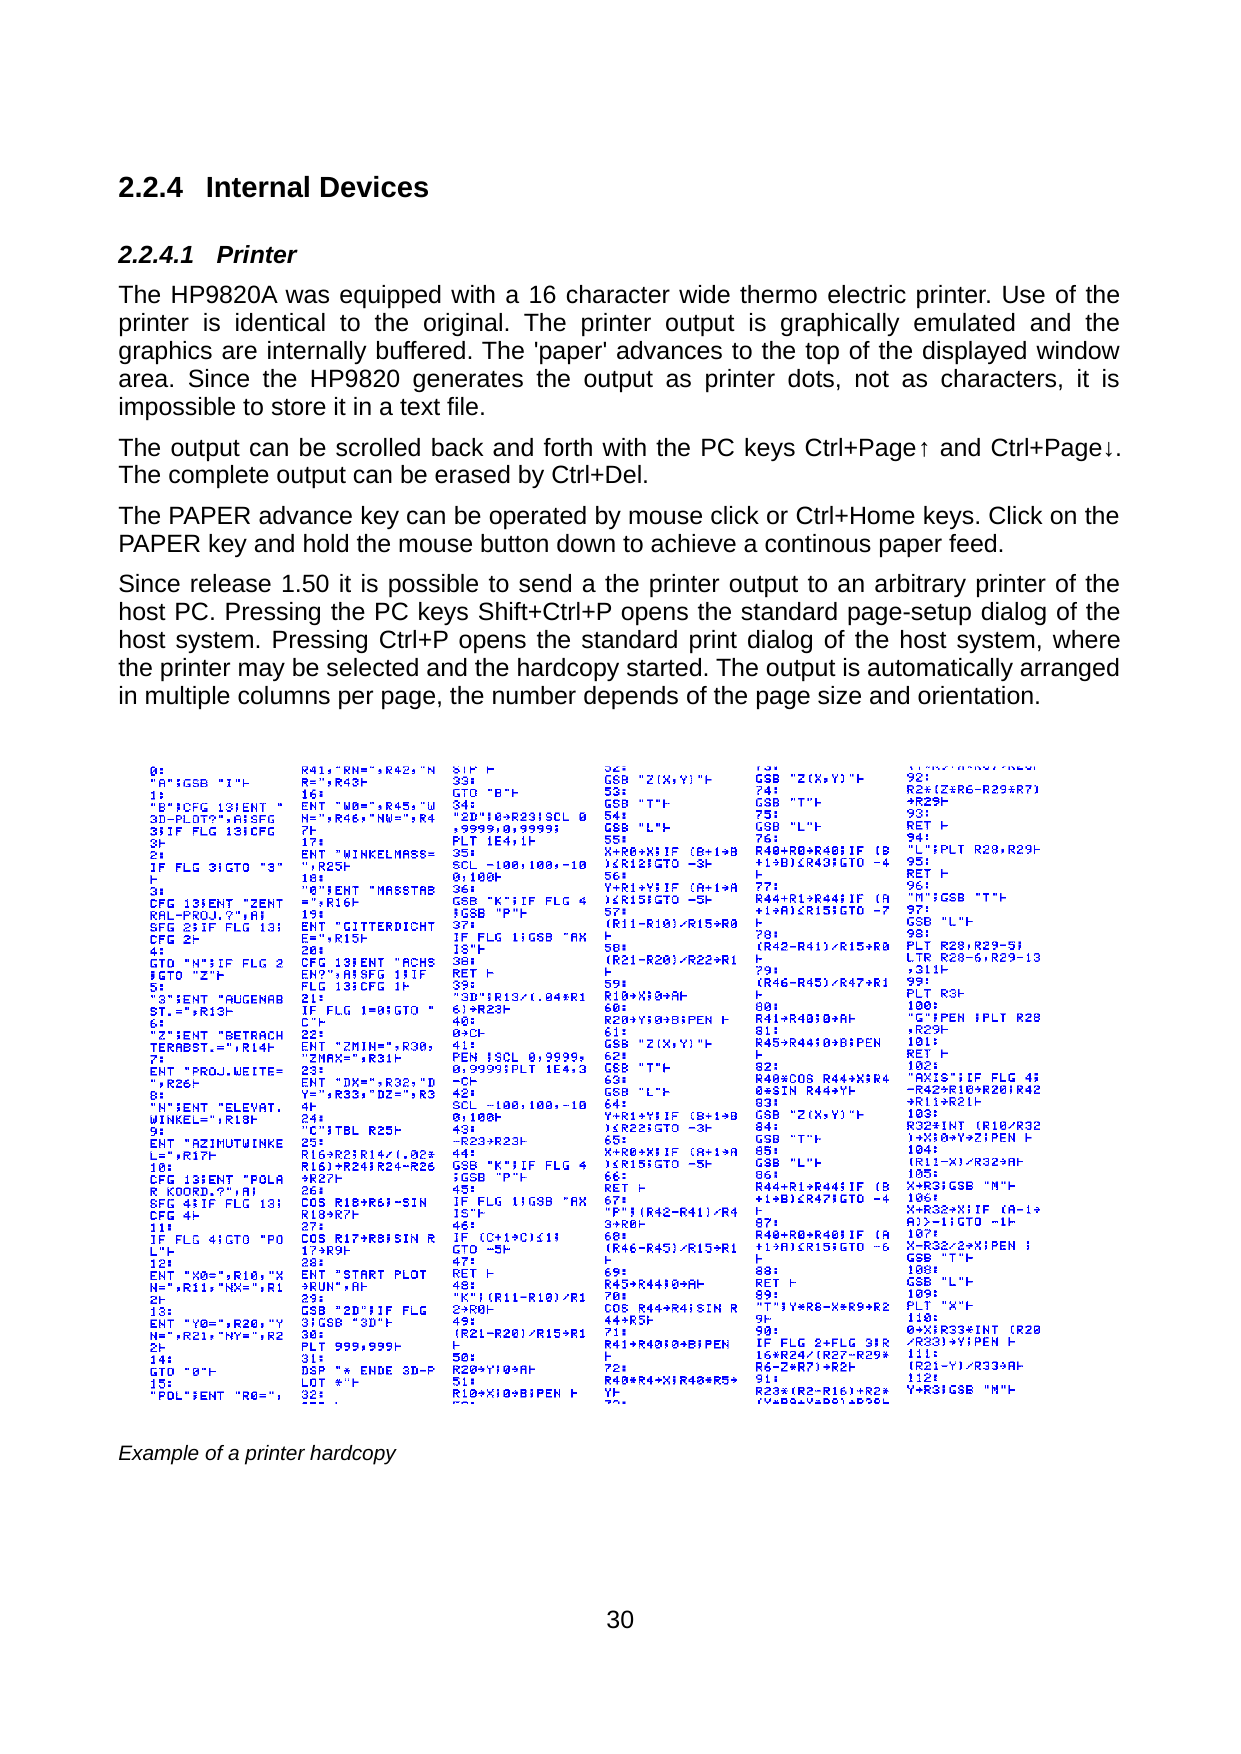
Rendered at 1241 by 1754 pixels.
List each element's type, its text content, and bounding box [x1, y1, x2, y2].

text Since release 1.50 it is possible to send a the printer output to an arbitrary printer of the host PC. Pressing the PC keys Shift+Ctrl+P opens the standard page-setup dialog of the host system. Pressing Ctrl+P opens the standard print dialog of the host system, where the printer may be selected and the hardcopy started. The output is automatically arranged in multiple columns per page, the number depends of the page size and orientation. [118, 570, 1122, 710]
text The HP9820A was equipped with a 16 character wide thermo electric printer. Use of the printer is identical to the original. The printer output is graphically emulated and the graphics are internally buffered. The 'paper' advances to the top of the displayed window area. Since the HP9820 generates the output as printer dots, not as characters, it is impossible to store it in a text file. [118, 281, 1122, 421]
subtitle Internal Devices [118, 171, 1122, 204]
subtitle Printer [118, 241, 1122, 269]
text Example of a printer hardcopy [118, 1442, 1122, 1465]
text The output can be scrolled back and forth with the PC keys Ctrl+Page↑ and Ctrl+Page↓. The complete output can be erased by Ctrl+Del. [118, 433, 1122, 489]
text The PAPER advance key can be operated by mouse click or Ctrl+Home keys. Click on the PAPER key and hold the mouse button down to achieve a continous paper feed. [118, 502, 1122, 558]
